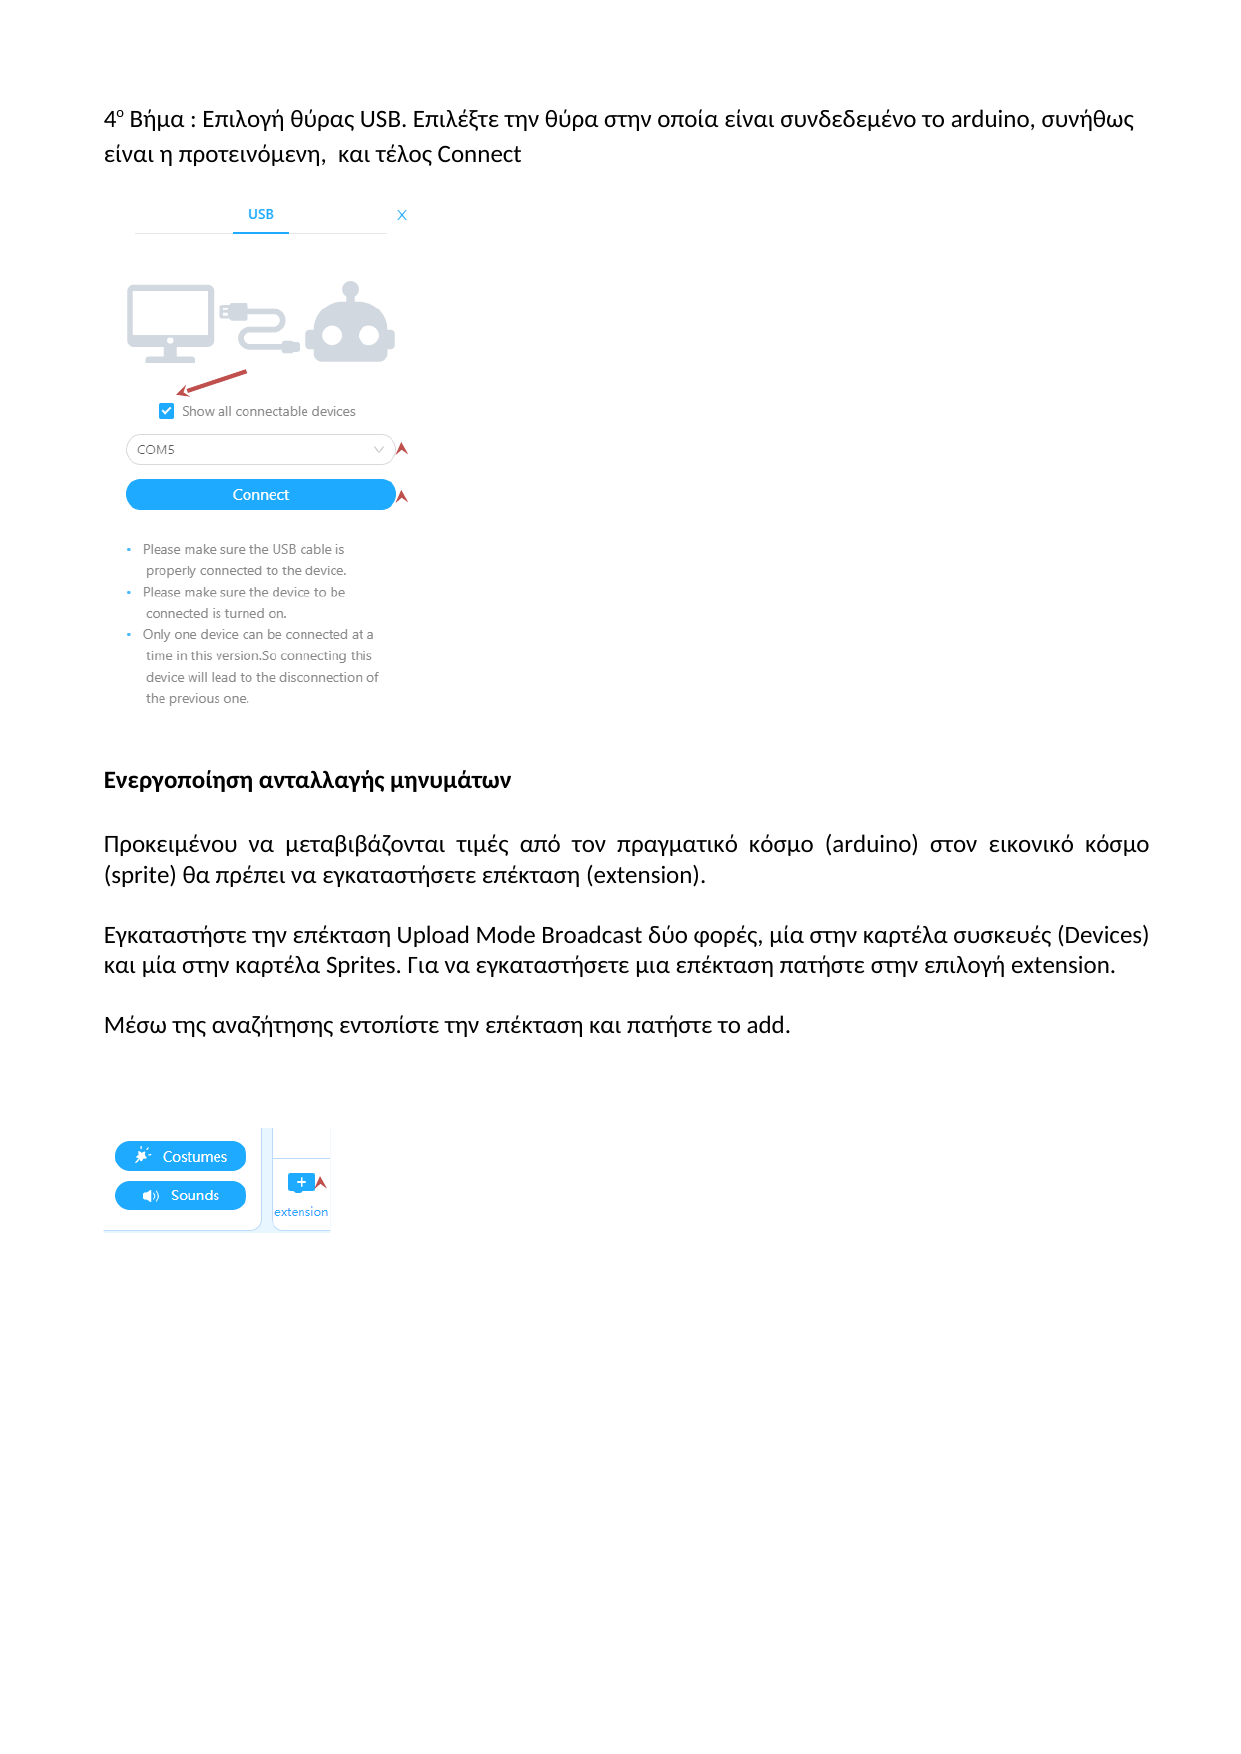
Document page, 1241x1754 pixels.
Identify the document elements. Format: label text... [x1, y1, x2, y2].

text Προκειμένου να μεταβιβάζονται τιμές από τον πραγματικό κόσμο (arduino) στον εικονικό κόσμο (sprite) θα πρέπει να εγκαταστήσετε επέκταση (extension). [103, 828, 1152, 889]
text Ενεργοποίηση ανταλλαγής μηνυμάτων [103, 764, 1152, 795]
text Εγκαταστήστε την επέκταση Upload Mode Broadcast δύο φορές, μία στην καρτέλα συσκευές (Devices) και μία στην καρτέλα Sprites. Για να εγκαταστήσετε μια επέκταση πατήστε στην επιλογή extension. [103, 919, 1152, 980]
picture [103, 194, 420, 740]
text 4ο Βήμα : Επιλογή θύρας USB. Eπιλέξτε την θύρα στην οποία είναι συνδεδεμένο το arduino, συνήθως είναι η προτεινόμενη, και τέλος Connect [103, 103, 1152, 169]
text Μέσω της αναζήτησης εντοπίστε την επέκταση και πατήστε το add. [103, 1009, 1152, 1039]
picture [103, 1128, 331, 1233]
